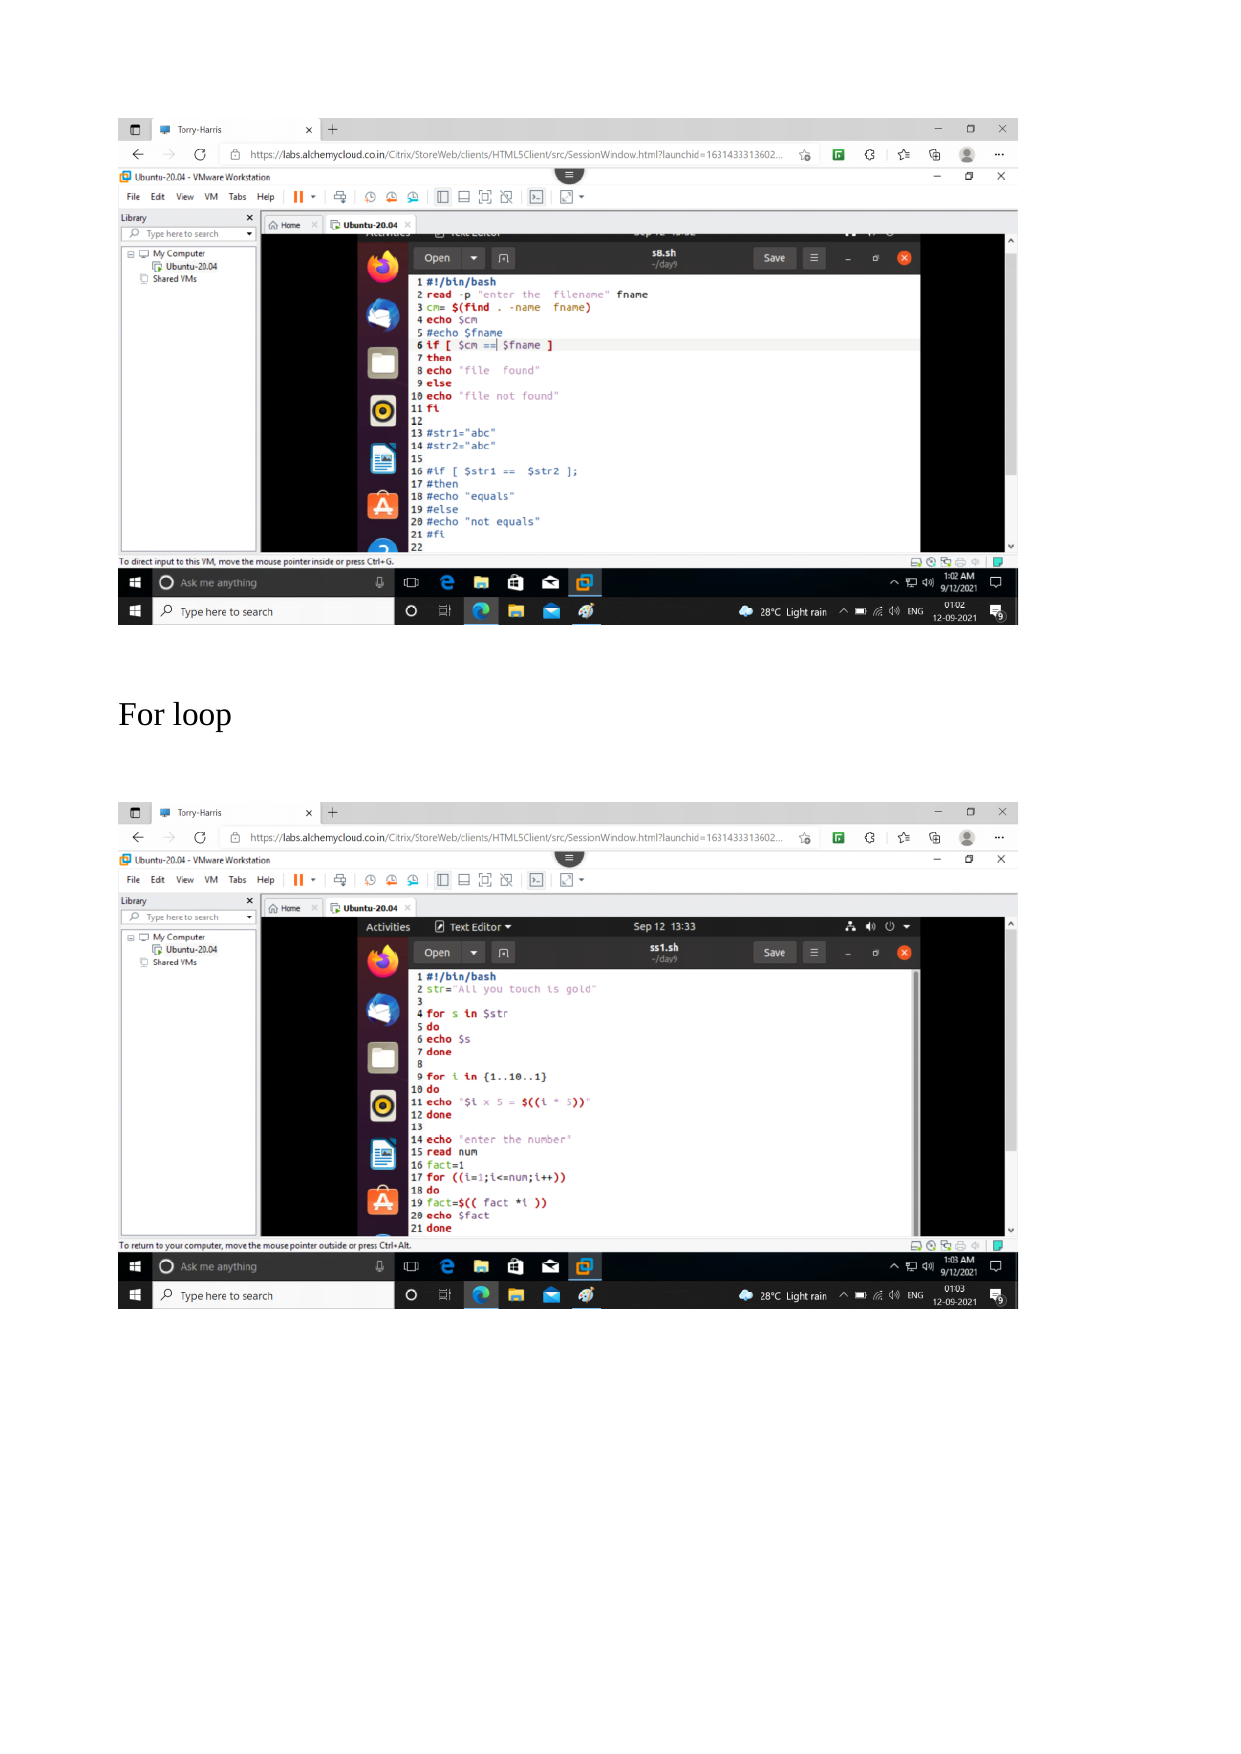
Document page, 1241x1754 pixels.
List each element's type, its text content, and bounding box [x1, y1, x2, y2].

text For loop [118, 694, 1122, 732]
